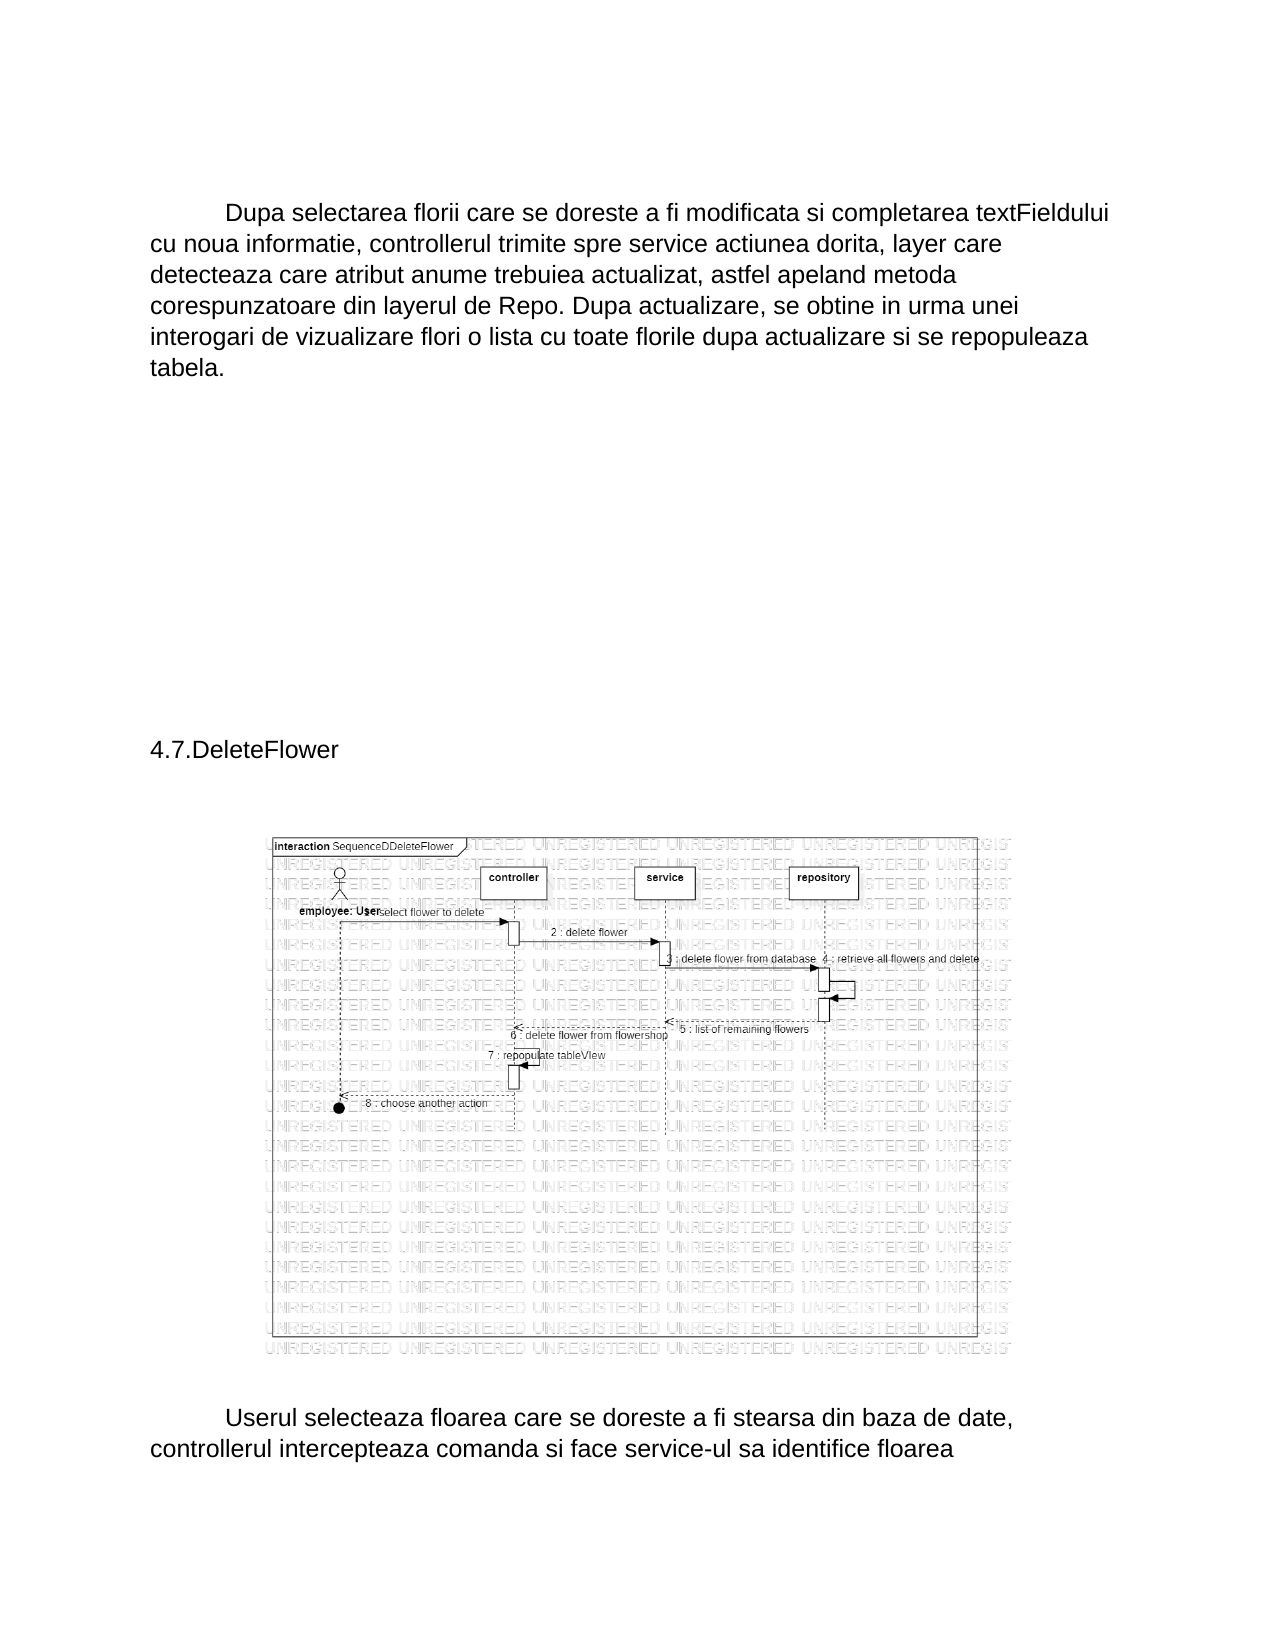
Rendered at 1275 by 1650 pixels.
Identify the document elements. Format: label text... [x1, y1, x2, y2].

text Userul selecteaza floarea care se doreste a fi stearsa din baza de date, controllerul intercepteaza comanda si face service-ul sa identifice floarea [150, 1402, 1125, 1462]
text Dupa selectarea florii care se doreste a fi modificata si completarea textFieldului cu noua informatie, controllerul trimite spre service actiunea dorita, layer care detecteaza care atribut anume trebuiea actualizat, astfel apeland metoda corespunzatoare din layerul de Repo. Dupa actualizare, se obtine in urma unei interogari de vizualizare flori o lista cu toate florile dupa actualizare si se repopuleaza tabela. [150, 198, 1125, 382]
text 4.7.DeleteFlower [150, 734, 1125, 763]
picture [264, 830, 1012, 1370]
